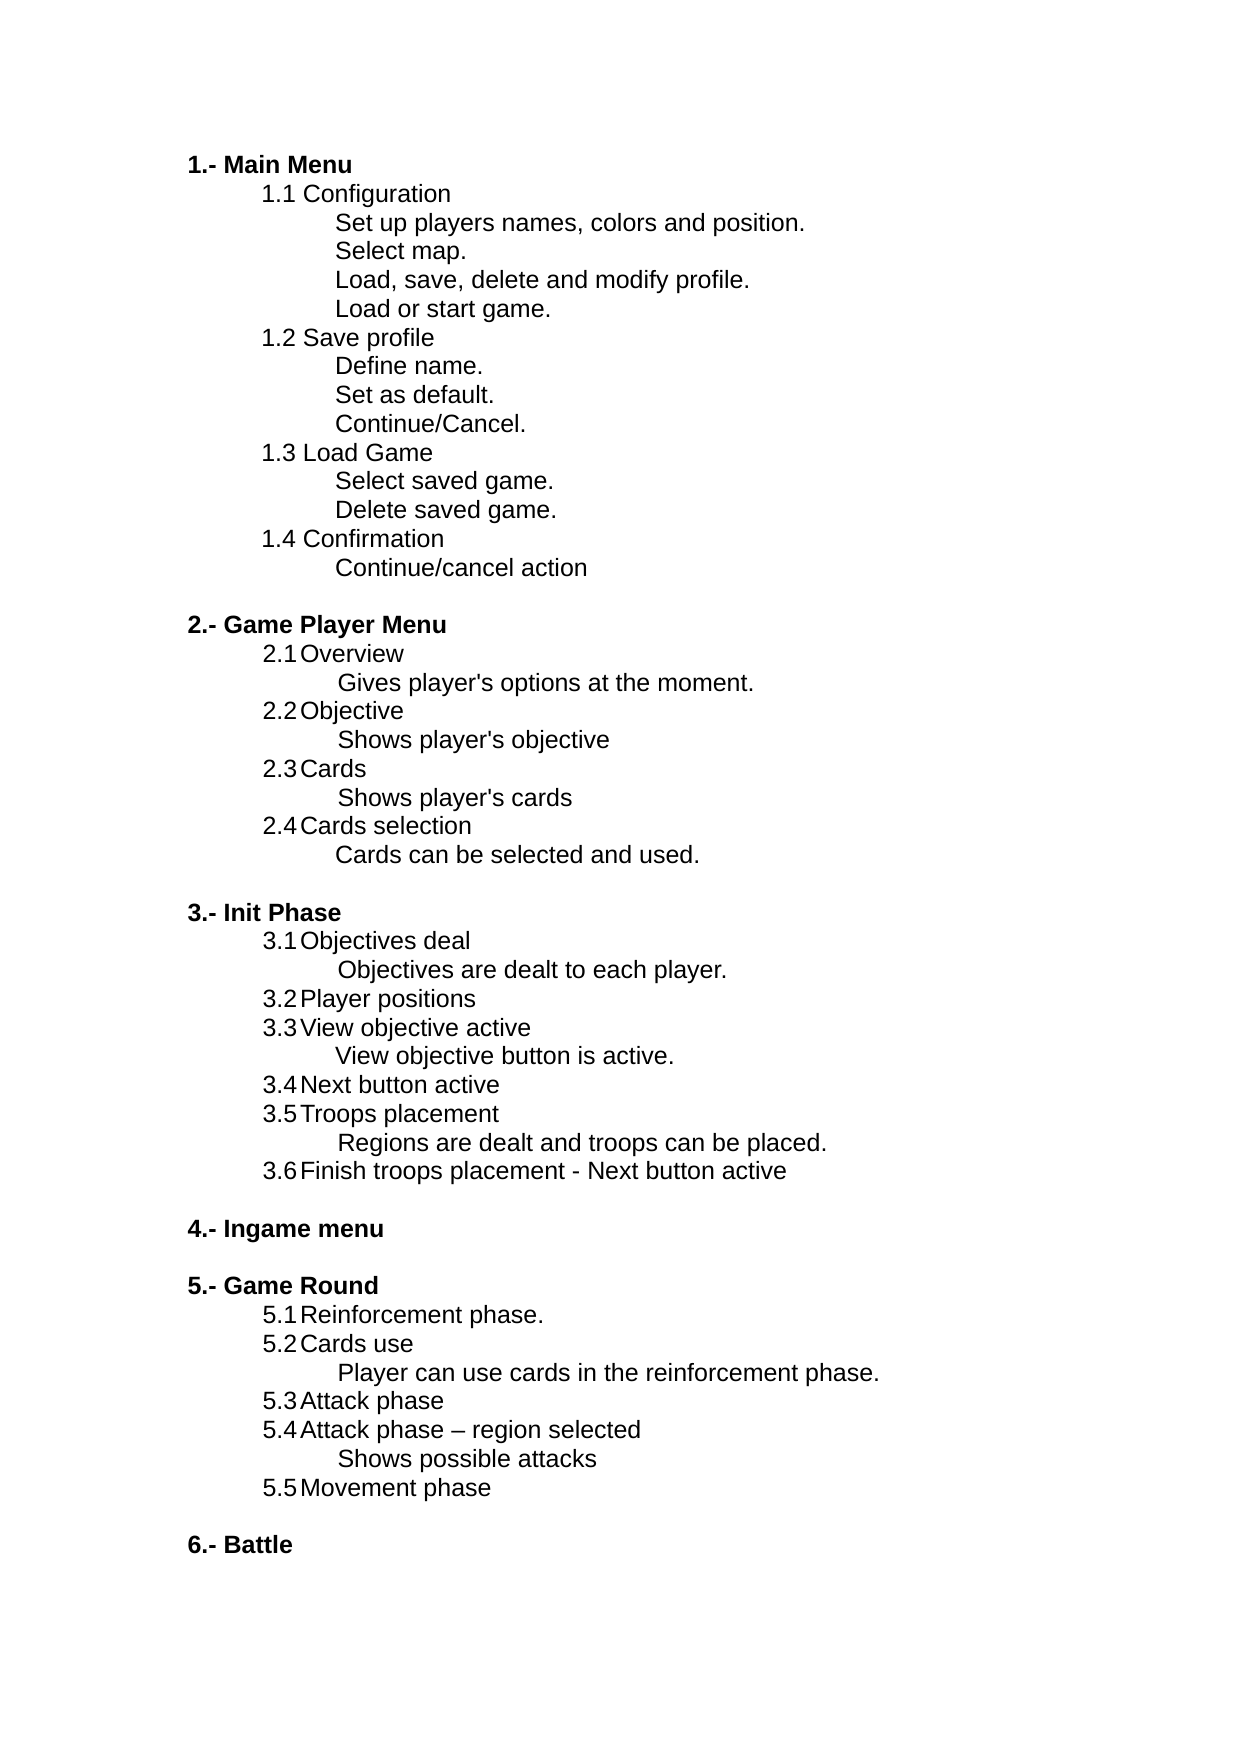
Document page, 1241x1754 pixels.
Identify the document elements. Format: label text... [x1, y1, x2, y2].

list Player can use cards in the reinforcement phase. [300, 1357, 1053, 1386]
text Delete saved game. [187, 495, 1053, 524]
list Objectives are dealt to each player. [300, 955, 1053, 984]
list Reinforcement phase. [262, 1300, 1053, 1329]
text Select saved game. [187, 466, 1053, 495]
list Shows player's objective [300, 725, 1053, 754]
list Finish troops placement - Next button active [262, 1156, 1053, 1185]
list Cards [262, 754, 1053, 782]
text Set as default. [187, 380, 1053, 409]
text Continue/Cancel. [187, 409, 1053, 437]
list Shows player's cards [300, 782, 1053, 811]
list Attack phase [262, 1386, 1053, 1415]
list Attack phase – region selected [262, 1415, 1053, 1444]
text 4.- Ingame menu [187, 1214, 1053, 1242]
list Player positions [262, 984, 1053, 1012]
text Continue/cancel action [187, 552, 1053, 581]
text 5.- Game Round [187, 1271, 1053, 1300]
text Cards can be selected and used. [187, 840, 1053, 869]
list Movement phase [262, 1472, 1053, 1501]
text Select map. [187, 236, 1053, 265]
text Load or start game. [187, 294, 1053, 322]
list Next button active [262, 1070, 1053, 1099]
list Gives player's options at the moment. [300, 667, 1053, 696]
text 1.1 Configuration [187, 179, 1053, 207]
list Overview [262, 639, 1053, 667]
text View objective button is active. [187, 1041, 1053, 1070]
text 3.- Init Phase [187, 897, 1053, 926]
list Shows possible attacks [300, 1444, 1053, 1472]
text 1.3 Load Game [187, 437, 1053, 466]
list Cards selection [262, 811, 1053, 840]
text 1.- Main Menu [187, 150, 1053, 179]
text Load, save, delete and modify profile. [187, 265, 1053, 294]
text 6.- Battle [187, 1530, 1053, 1559]
text 2.- Game Player Menu [187, 610, 1053, 639]
list Cards use [262, 1329, 1053, 1357]
text 1.2 Save profile [187, 322, 1053, 351]
list Regions are dealt and troops can be placed. [300, 1127, 1053, 1156]
text Define name. [187, 351, 1053, 380]
list Objective [262, 696, 1053, 725]
text 1.4 Confirmation [187, 524, 1053, 552]
list View objective active [262, 1012, 1053, 1041]
list Objectives deal [262, 926, 1053, 955]
text Set up players names, colors and position. [187, 207, 1053, 236]
list Troops placement [262, 1099, 1053, 1127]
